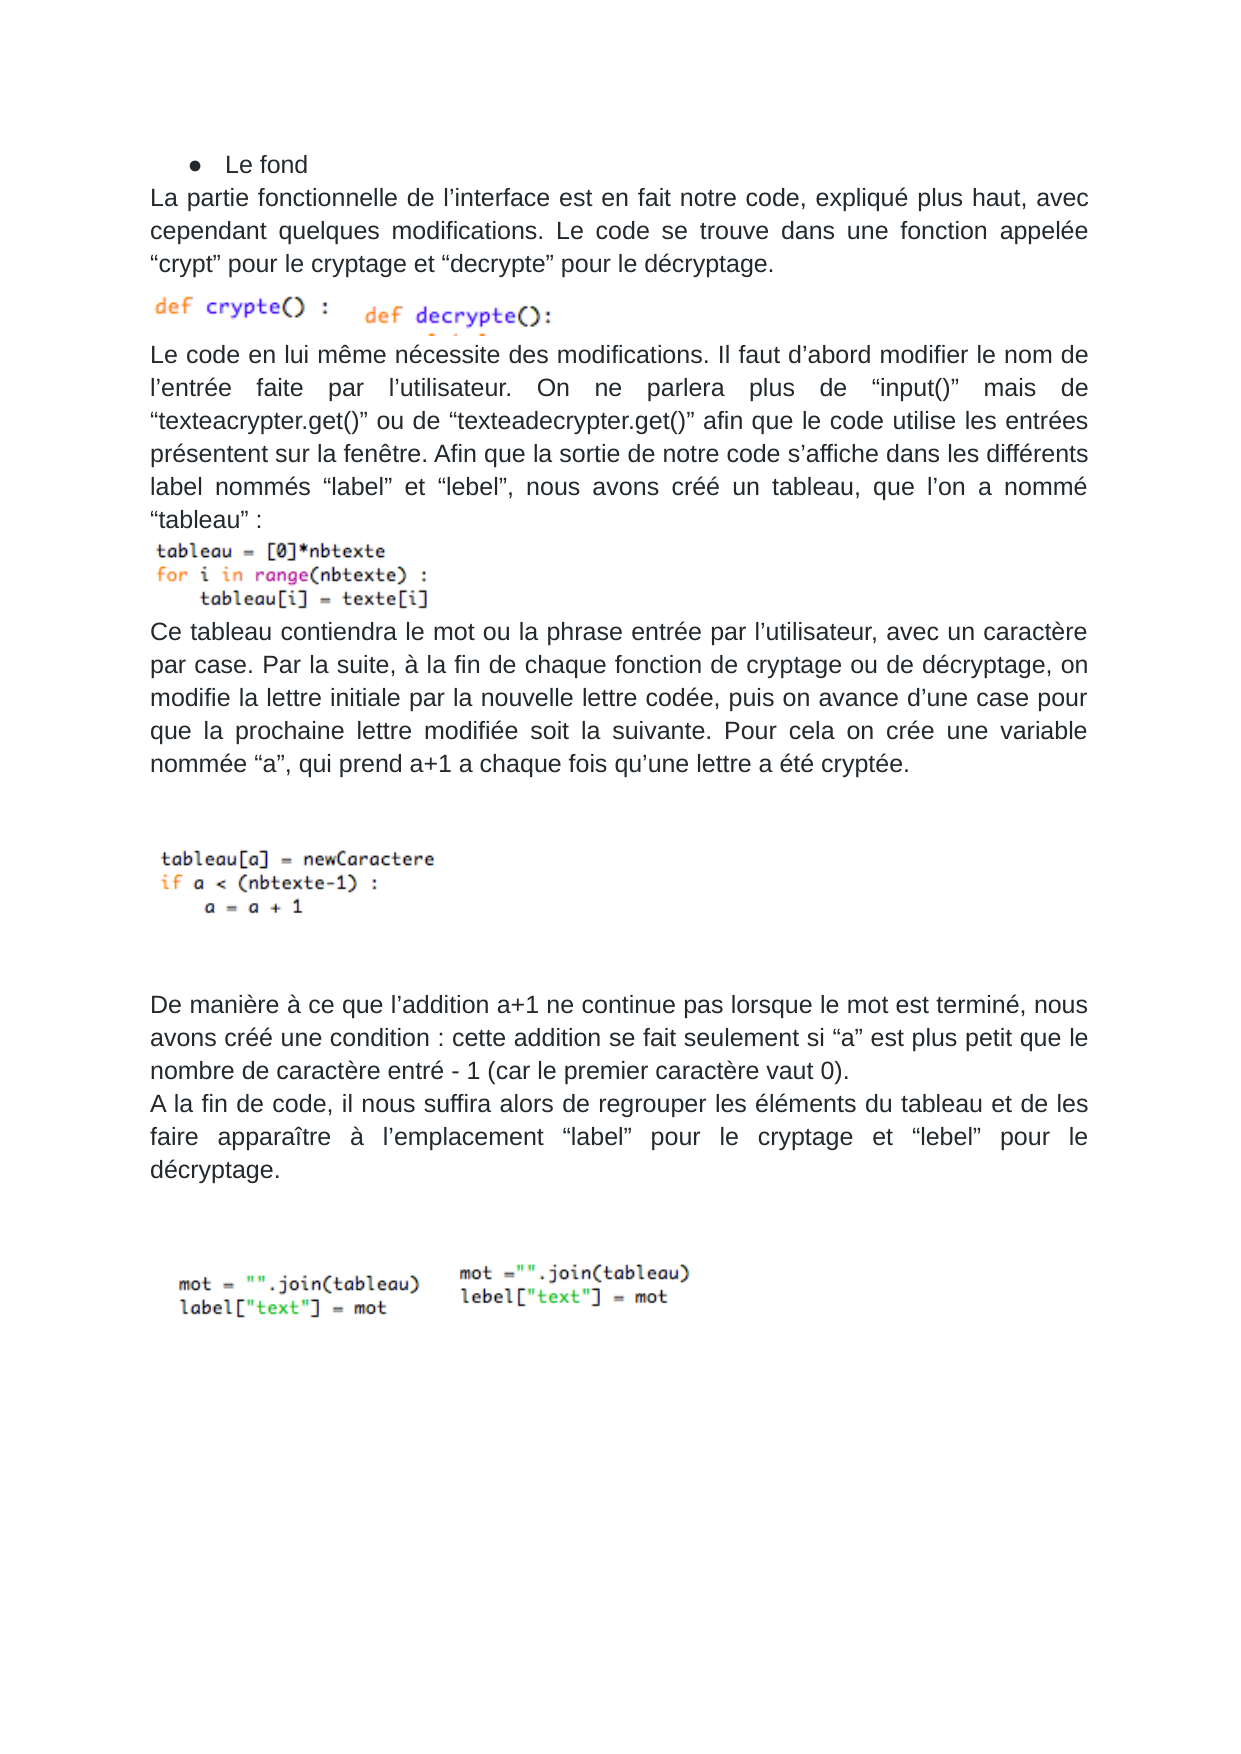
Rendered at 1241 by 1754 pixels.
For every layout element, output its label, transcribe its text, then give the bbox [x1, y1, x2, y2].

picture [150, 538, 444, 613]
picture [150, 1254, 719, 1330]
text De manière à ce que l’addition a+1 ne continue pas lorsque le mot est terminé, nous avons créé une condition : cette addition se fait seulement si “a” est plus petit que le nombre de caractère entré - 1 (car le premier caractère vaut 0). [150, 990, 1090, 1085]
picture [150, 282, 564, 336]
picture [150, 848, 451, 921]
list Le fond [187, 150, 1090, 179]
text Le code en lui même nécessite des modifications. Il faut d’abord modifier le nom de l’entrée faite par l’utilisateur. On ne parlera plus de “input()” mais de “texteacrypter.get()” ou de “texteadecrypter.get()” afin que le code utilise les entrées présentent sur la fenêtre. Afin que la sortie de notre code s’affiche dans les différents label nommés “label” et “lebel”, nous avons créé un tableau, que l’on a nommé “tableau” : [150, 340, 1090, 534]
text Ce tableau contiendra le mot ou la phrase entrée par l’utilisateur, avec un caractère par case. Par la suite, à la fin de chaque fonction de cryptage ou de décryptage, on modifie la lettre initiale par la nouvelle lettre codée, puis on avance d’une case pour que la prochaine lettre modifiée soit la suivante. Pour cela on crée une variable nommée “a”, qui prend a+1 a chaque fois qu’une lettre a été cryptée. [150, 617, 1090, 778]
text A la fin de code, il nous suffira alors de regrouper les éléments du tableau et de les faire apparaître à l’emplacement “label” pour le cryptage et “lebel” pour le décryptage. [150, 1089, 1090, 1184]
text La partie fonctionnelle de l’interface est en fait notre code, expliqué plus haut, avec cependant quelques modifications. Le code se trouve dans une fonction appelée “crypt” pour le cryptage et “decrypte” pour le décryptage. [150, 183, 1090, 278]
